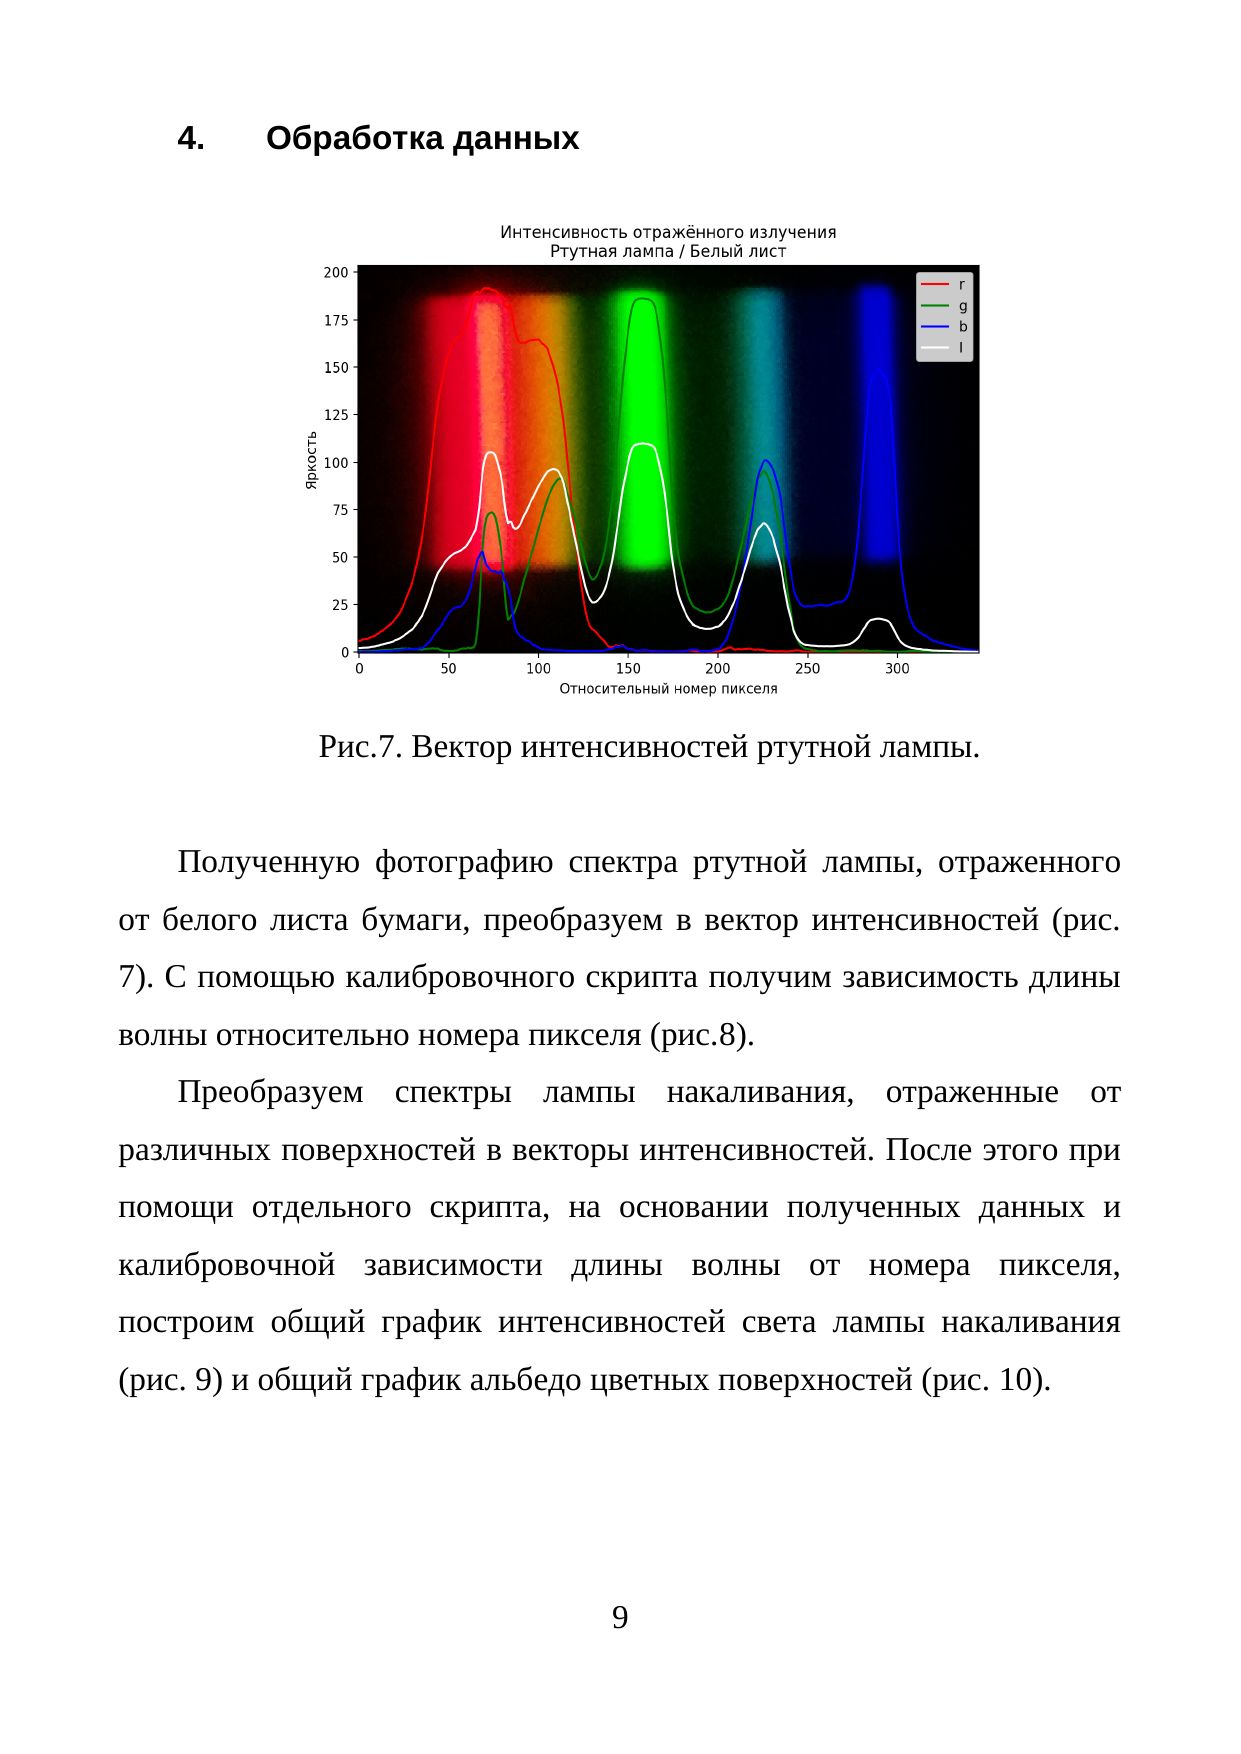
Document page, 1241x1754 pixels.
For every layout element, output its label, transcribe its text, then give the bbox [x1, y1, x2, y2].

text Рис.7. Вектор интенсивностей ртутной лампы. [118, 726, 1122, 765]
text Полученную фотографию спектра ртутной лампы, отраженного от белого листа бумаги, преобразуем в вектор интенсивностей (рис. 7). С помощью калибровочного скрипта получим зависимость длины волны относительно номера пикселя (рис.8). [118, 841, 1122, 1052]
picture [259, 205, 1040, 708]
subtitle Обработка данных [118, 118, 1122, 157]
text Преобразуем спектры лампы накаливания, отраженные от различных поверхностей в векторы интенсивностей. После этого при помощи отдельного скрипта, на основании полученных данных и калибровочной зависимости длины волны от номера пикселя, построим общий график интенсивностей света лампы накаливания (рис. 9) и общий график альбедо цветных поверхностей (рис. 10). [118, 1071, 1122, 1397]
